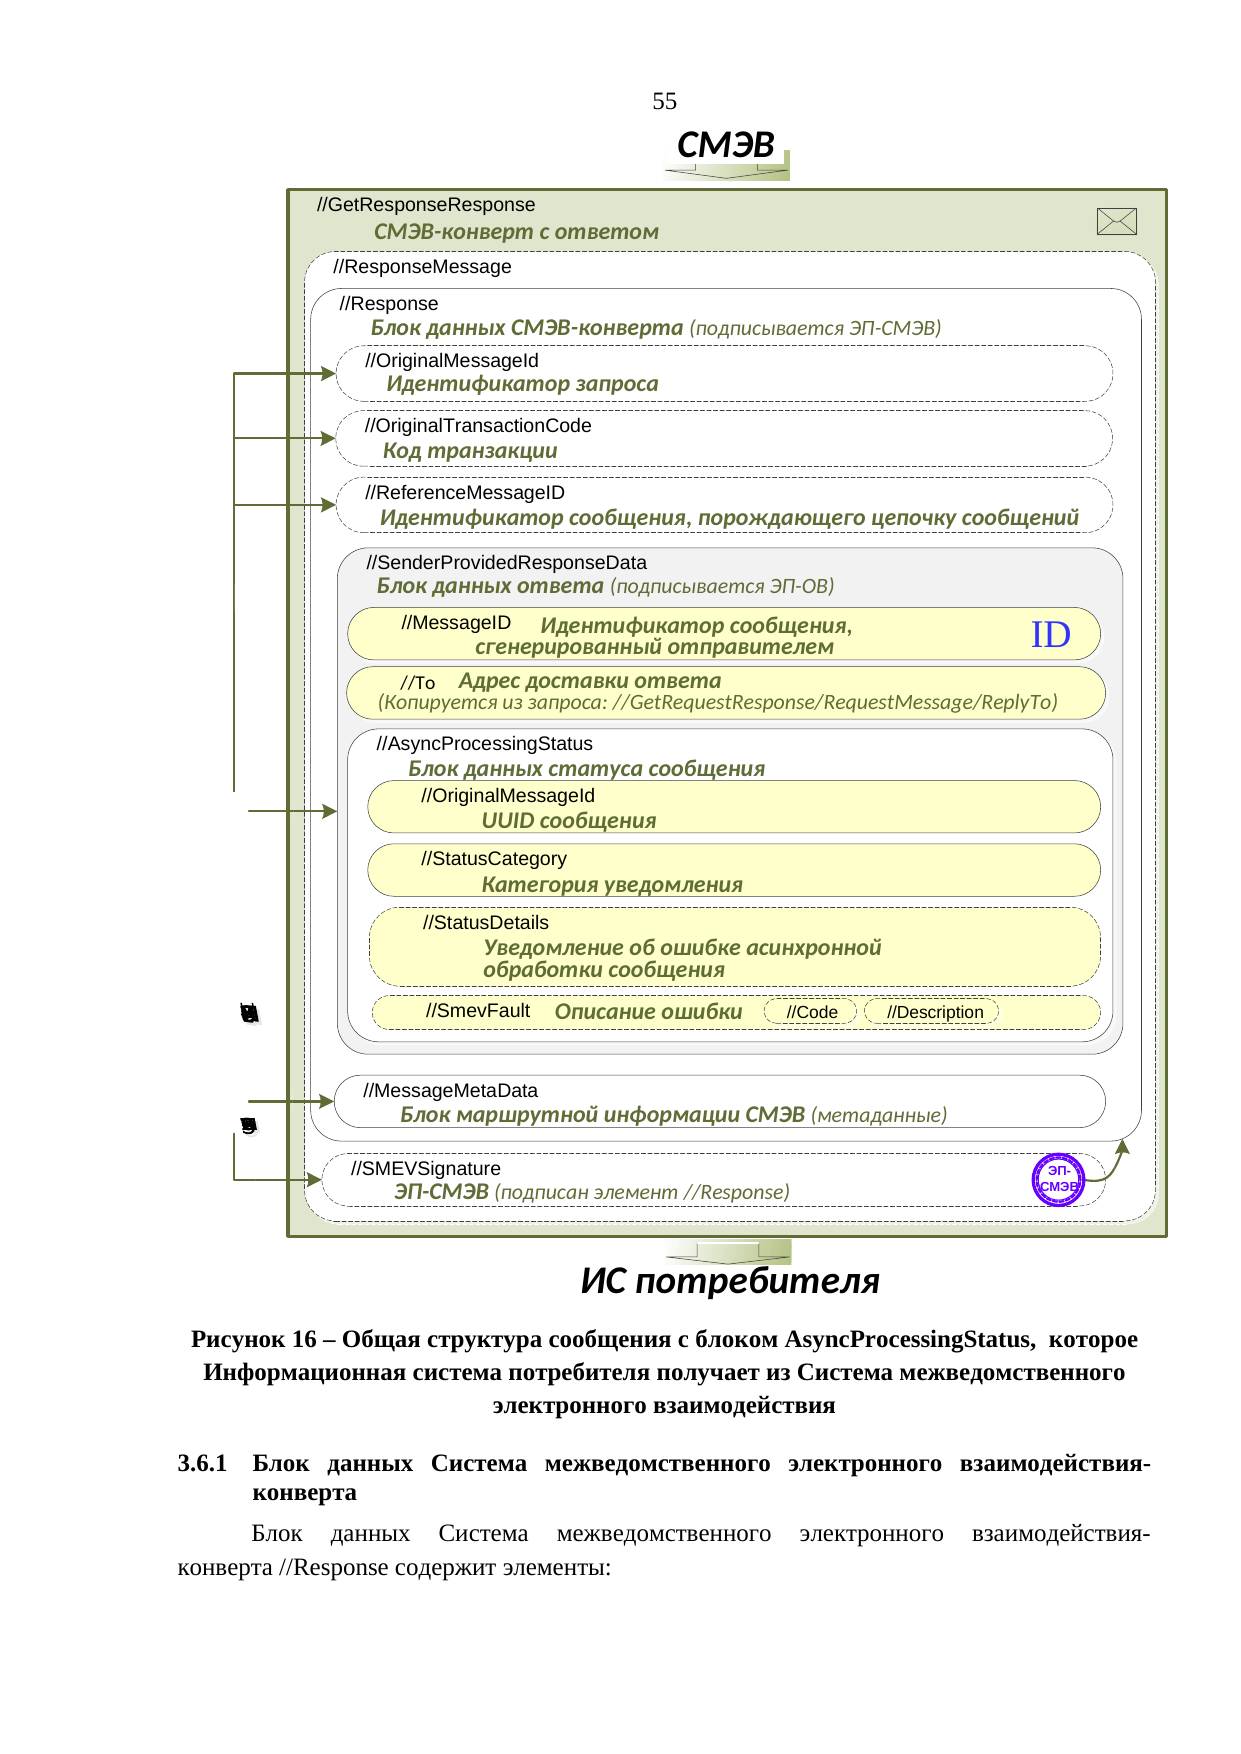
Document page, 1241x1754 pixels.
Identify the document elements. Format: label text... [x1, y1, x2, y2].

text Блок данных Система межведомственного электронного взаимодействия-конверта //Response содержит элементы: [177, 1518, 1152, 1580]
subtitle Блок данных Система межведомственного электронного взаимодействия-конверта [177, 1448, 1152, 1506]
list Рисунок 16 – Общая структура сообщения с блоком AsyncProcessingStatus, которое Информационная система потребителя получает из Система межведомственного электронного взаимодействия [177, 1324, 1152, 1419]
